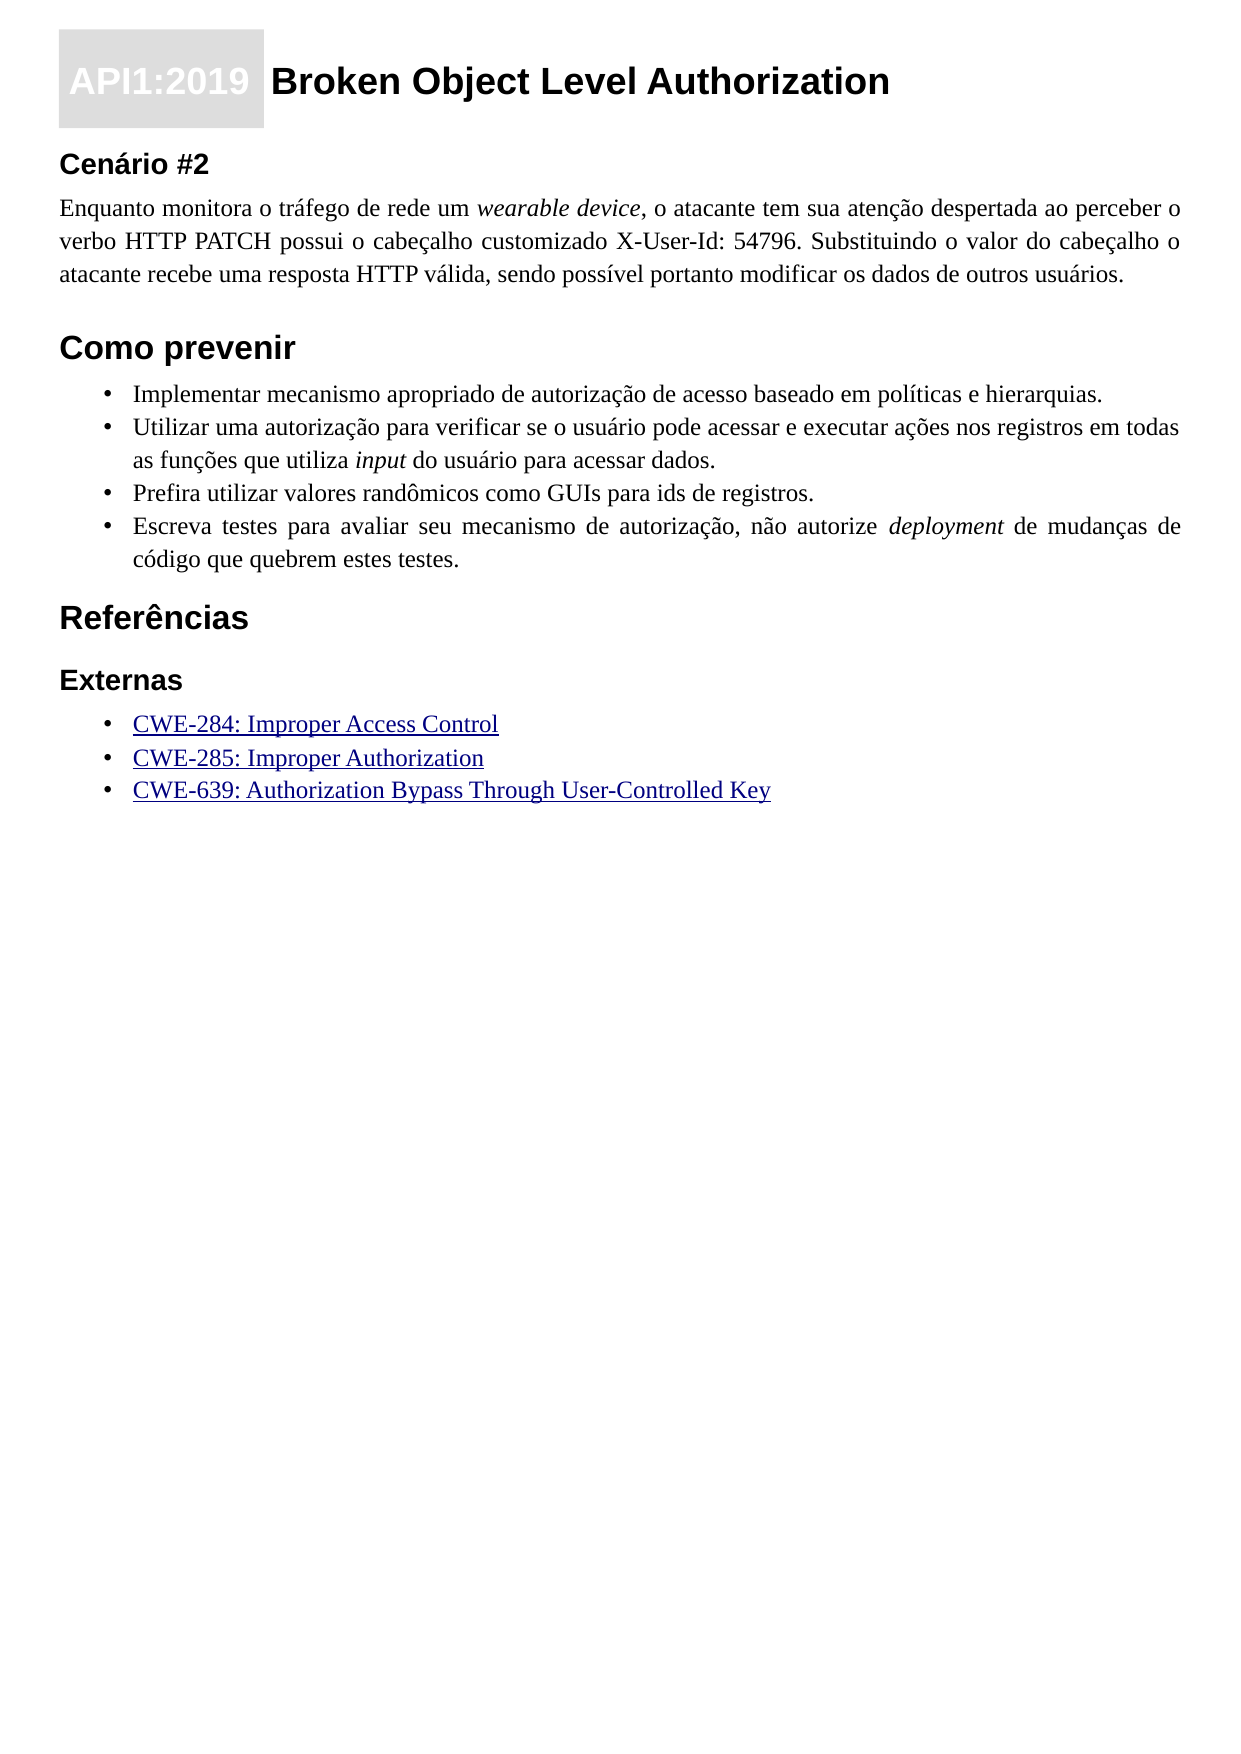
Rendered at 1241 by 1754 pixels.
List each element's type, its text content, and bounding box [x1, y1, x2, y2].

list CWE-639: Authorization Bypass Through User-Controlled Key [103, 776, 1181, 804]
list Implementar mecanismo apropriado de autorização de acesso baseado em políticas e hierarquias. [103, 379, 1181, 407]
subtitle Externas [59, 663, 1181, 697]
text Enquanto monitora o tráfego de rede um wearable device, o atacante tem sua atenção despertada ao perceber o verbo HTTP PATCH possui o cabeçalho customizado X-User-Id: 54796. Substituindo o valor do cabeçalho o atacante recebe uma resposta HTTP válida, sendo possível portanto modificar os dados de outros usuários. [59, 193, 1181, 288]
list Prefira utilizar valores randômicos como GUIs para ids de registros. [103, 478, 1181, 506]
list Escreva testes para avaliar seu mecanismo de autorização, não autorize deployment de mudanças de código que quebrem estes testes. [103, 511, 1181, 572]
subtitle Como prevenir [59, 327, 1181, 366]
subtitle Referências [59, 598, 1181, 636]
list CWE-284: Improper Access Control [103, 709, 1181, 738]
subtitle Cenário #2 [59, 147, 1181, 181]
list CWE-285: Improper Authorization [103, 743, 1181, 771]
list Utilizar uma autorização para verificar se o usuário pode acessar e executar ações nos registros em todas as funções que utiliza input do usuário para acessar dados. [103, 412, 1181, 473]
